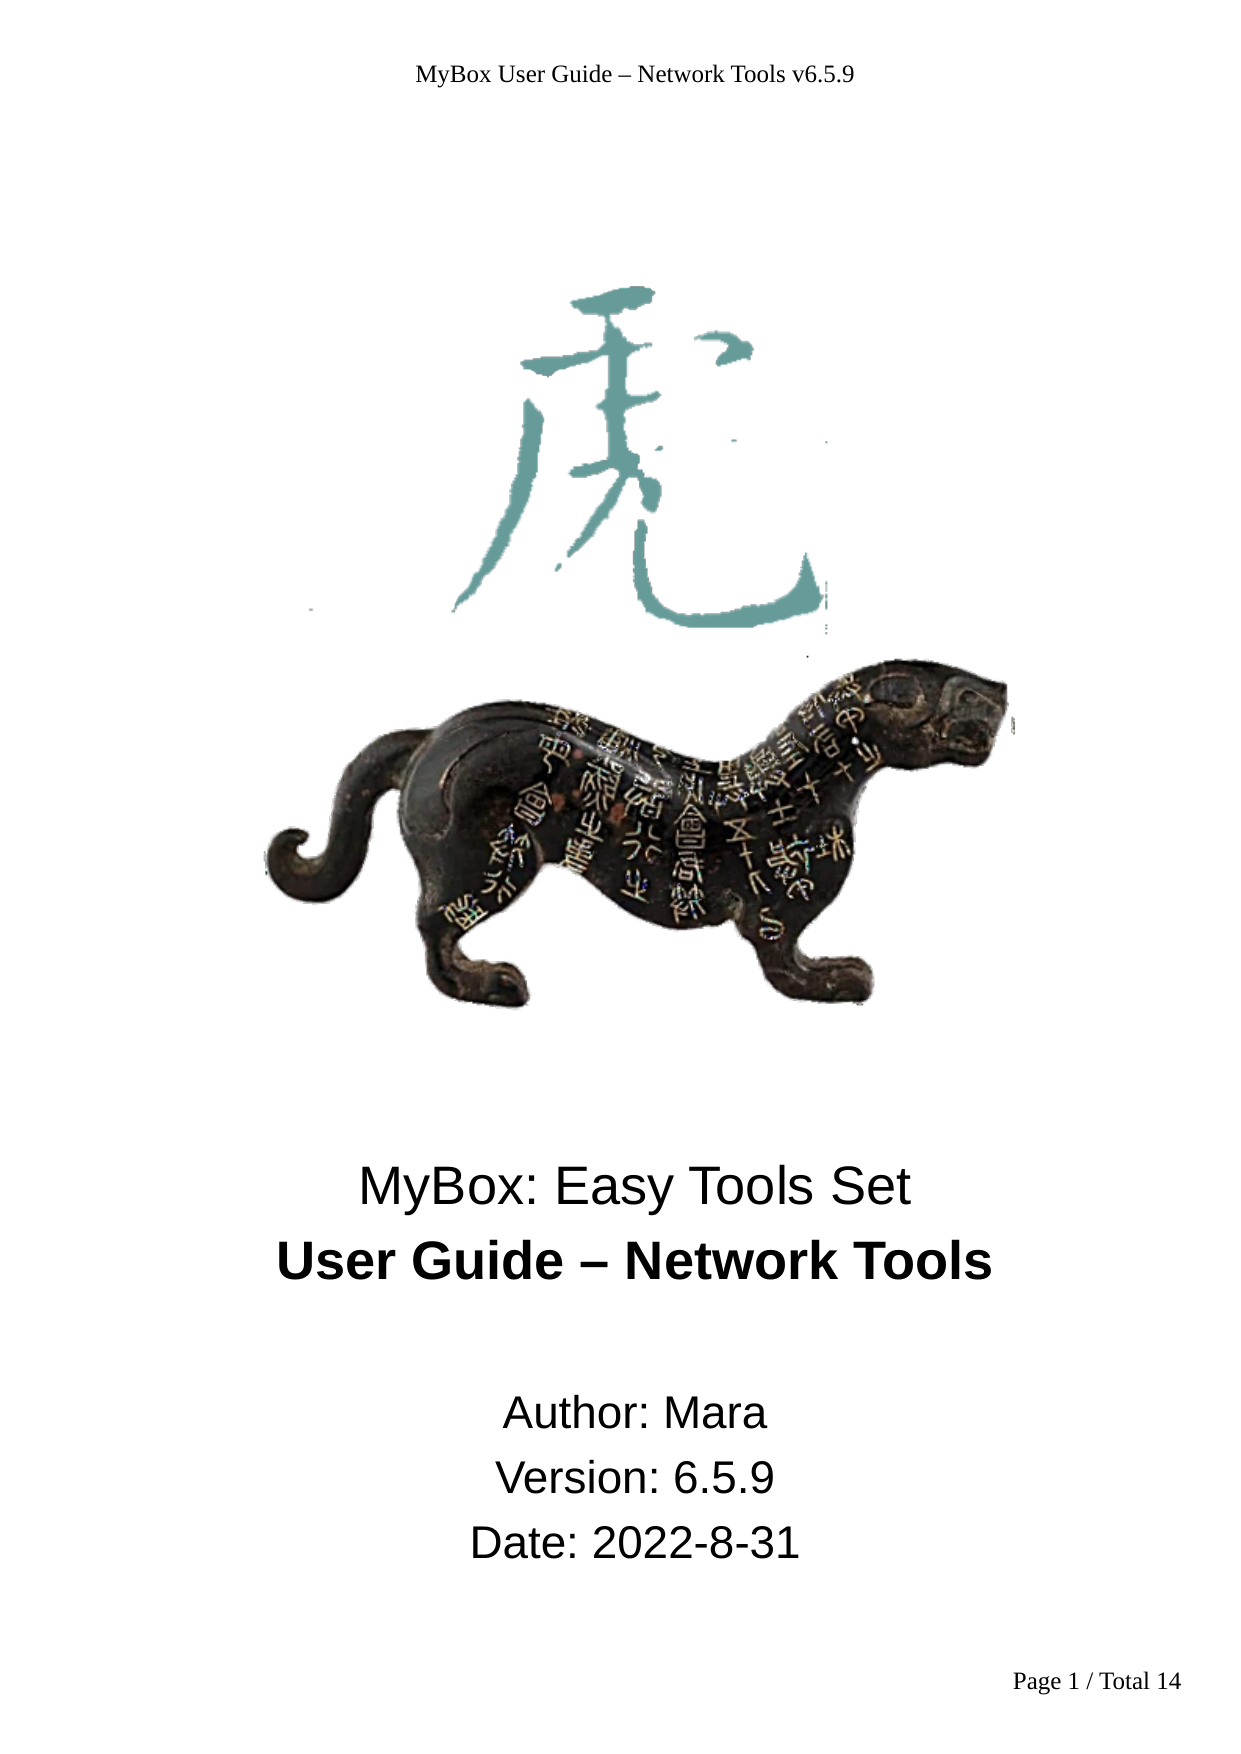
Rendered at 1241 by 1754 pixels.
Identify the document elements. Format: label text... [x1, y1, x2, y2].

text User Guide – Network Tools [88, 1228, 1181, 1291]
text Author: Mara [88, 1386, 1181, 1438]
text Version: 6.5.9 [88, 1451, 1181, 1503]
picture [244, 261, 1026, 1043]
text Date: 2022-8-31 [88, 1516, 1181, 1569]
subtitle MyBox: Easy Tools Set [88, 1153, 1181, 1216]
